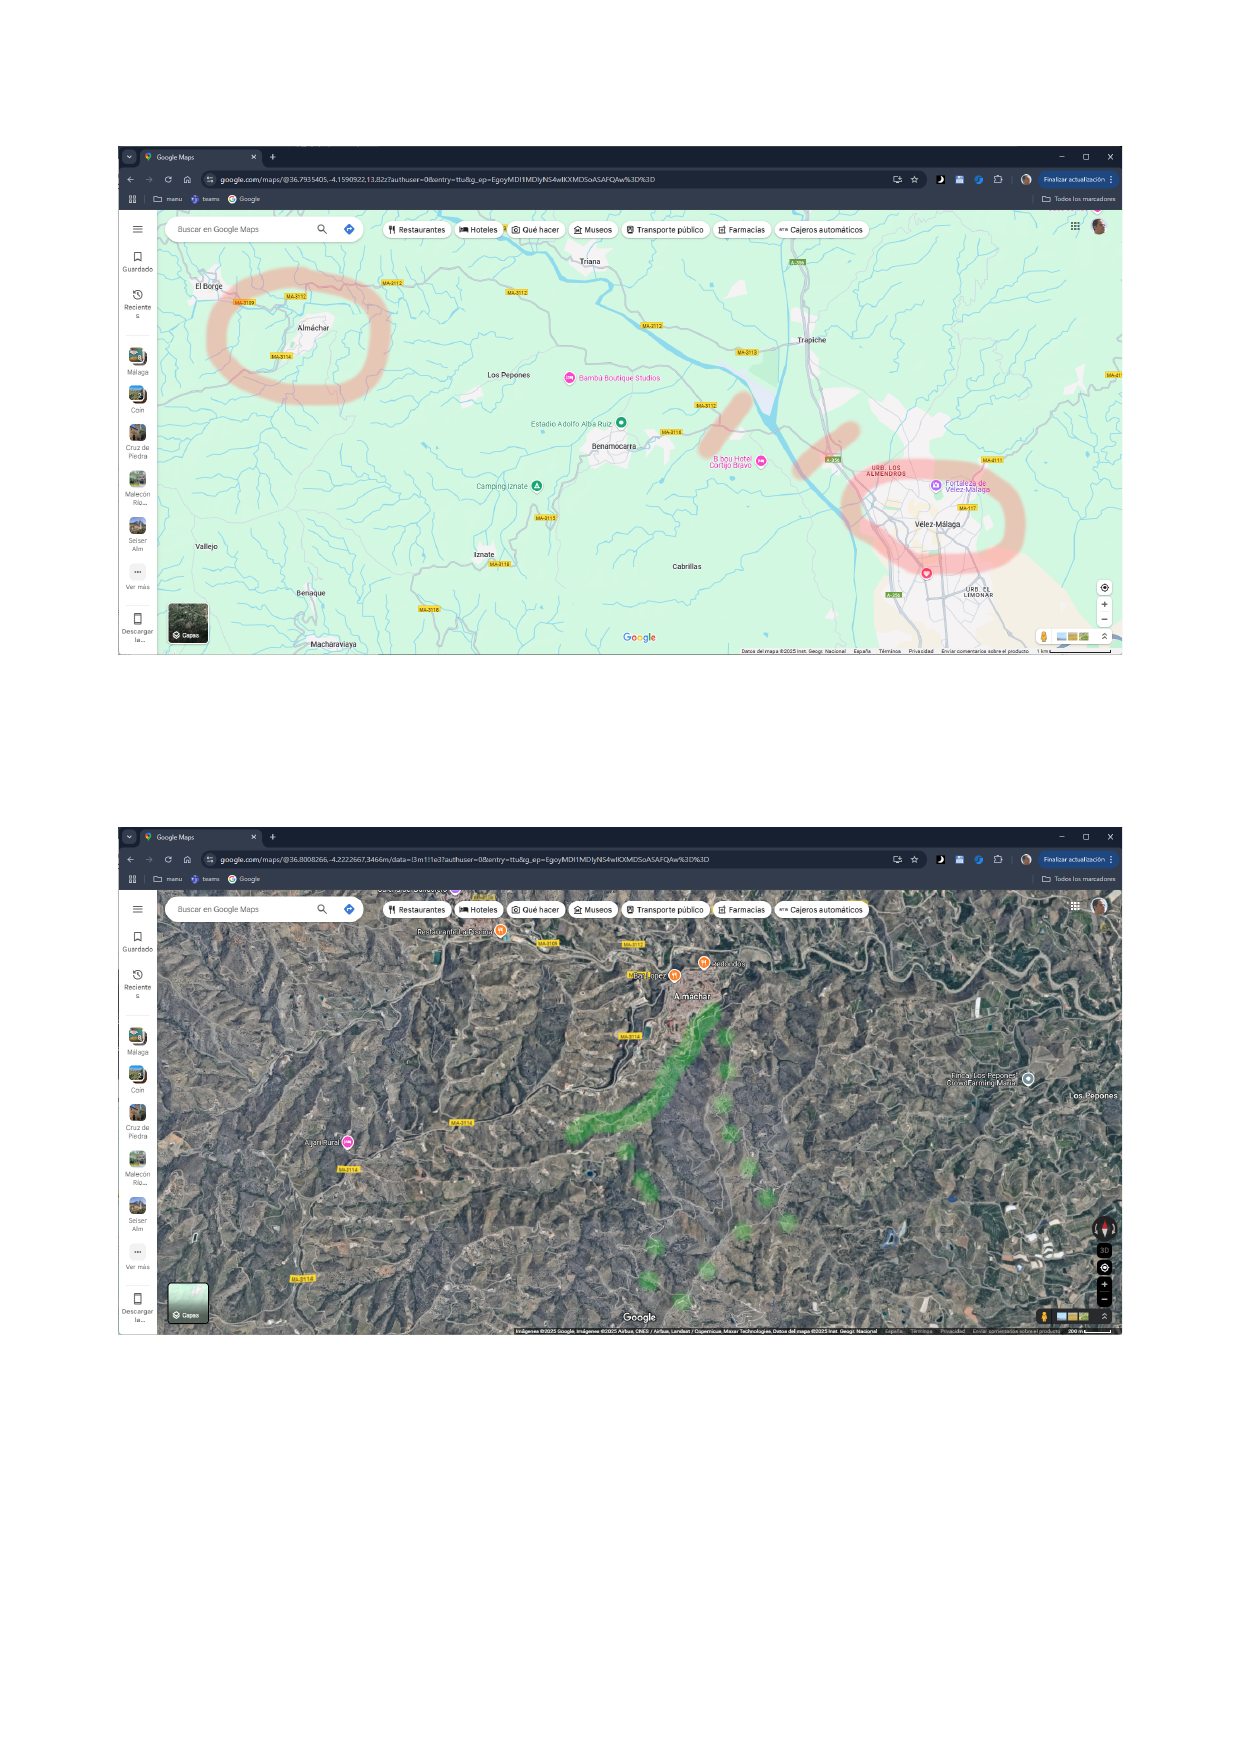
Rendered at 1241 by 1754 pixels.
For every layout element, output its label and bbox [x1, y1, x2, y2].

picture [118, 146, 1123, 655]
picture [118, 827, 1123, 1335]
